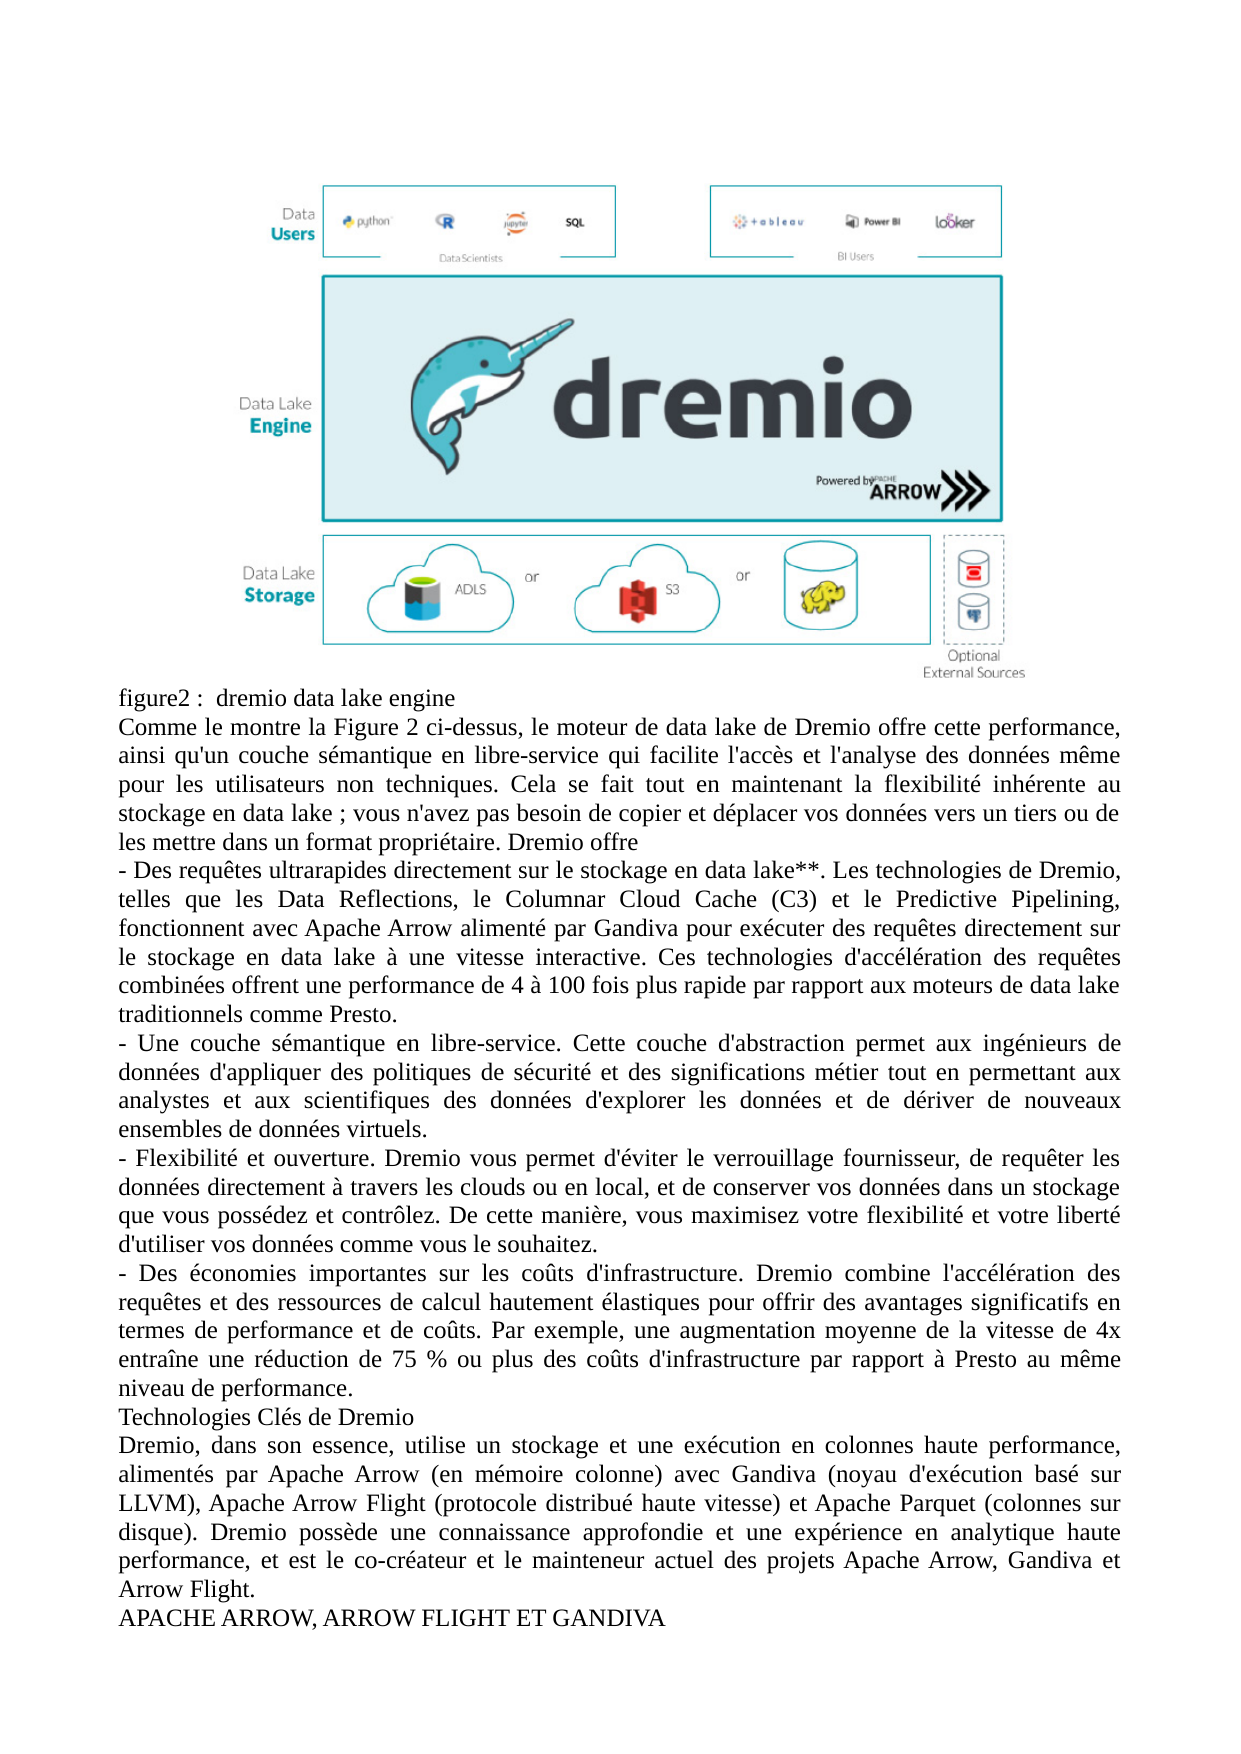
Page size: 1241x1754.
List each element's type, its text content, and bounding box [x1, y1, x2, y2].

text Technologies Clés de Dremio [118, 1402, 1122, 1430]
text - Des économies importantes sur les coûts d'infrastructure. Dremio combine l'accélération des requêtes et des ressources de calcul hautement élastiques pour offrir des avantages significatifs en termes de performance et de coûts. Par exemple, une augmentation moyenne de la vitesse de 4x entraîne une réduction de 75 % ou plus des coûts d'infrastructure par rapport à Presto au même niveau de performance. [118, 1258, 1122, 1402]
text Dremio, dans son essence, utilise un stockage et une exécution en colonnes haute performance, alimentés par Apache Arrow (en mémoire colonne) avec Gandiva (noyau d'exécution basé sur LLVM), Apache Arrow Flight (protocole distribué haute vitesse) et Apache Parquet (colonnes sur disque). Dremio possède une connaissance approfondie et une expérience en analytique haute performance, et est le co-créateur et le mainteneur actuel des projets Apache Arrow, Gandiva et Arrow Flight. [118, 1430, 1122, 1603]
text - Une couche sémantique en libre-service. Cette couche d'abstraction permet aux ingénieurs de données d'appliquer des politiques de sécurité et des significations métier tout en permettant aux analystes et aux scientifiques des données d'explorer les données et de dériver de nouveaux ensembles de données virtuels. [118, 1028, 1122, 1143]
text Comme le montre la Figure 2 ci-dessus, le moteur de data lake de Dremio offre cette performance, ainsi qu'un couche sémantique en libre-service qui facilite l'accès et l'analyse des données même pour les utilisateurs non techniques. Cela se fait tout en maintenant la flexibilité inhérente au stockage en data lake ; vous n'avez pas besoin de copier et déplacer vos données vers un tiers ou de les mettre dans un format propriétaire. Dremio offre [118, 712, 1122, 855]
text - Des requêtes ultrarapides directement sur le stockage en data lake**. Les technologies de Dremio, telles que les Data Reflections, le Columnar Cloud Cache (C3) et le Predictive Pipelining, fonctionnent avec Apache Arrow alimenté par Gandiva pour exécuter des requêtes directement sur le stockage en data lake à une vitesse interactive. Ces technologies d'accélération des requêtes combinées offrent une performance de 4 à 100 fois plus rapide par rapport aux moteurs de data lake traditionnels comme Presto. [118, 855, 1122, 1028]
text APACHE ARROW, ARROW FLIGHT ET GANDIVA [118, 1603, 1122, 1632]
text figure2 : dremio data lake engine [118, 118, 1122, 712]
picture [137, 118, 1112, 678]
text - Flexibilité et ouverture. Dremio vous permet d'éviter le verrouillage fournisseur, de requêter les données directement à travers les clouds ou en local, et de conserver vos données dans un stockage que vous possédez et contrôlez. De cette manière, vous maximisez votre flexibilité et votre liberté d'utiliser vos données comme vous le souhaitez. [118, 1143, 1122, 1258]
